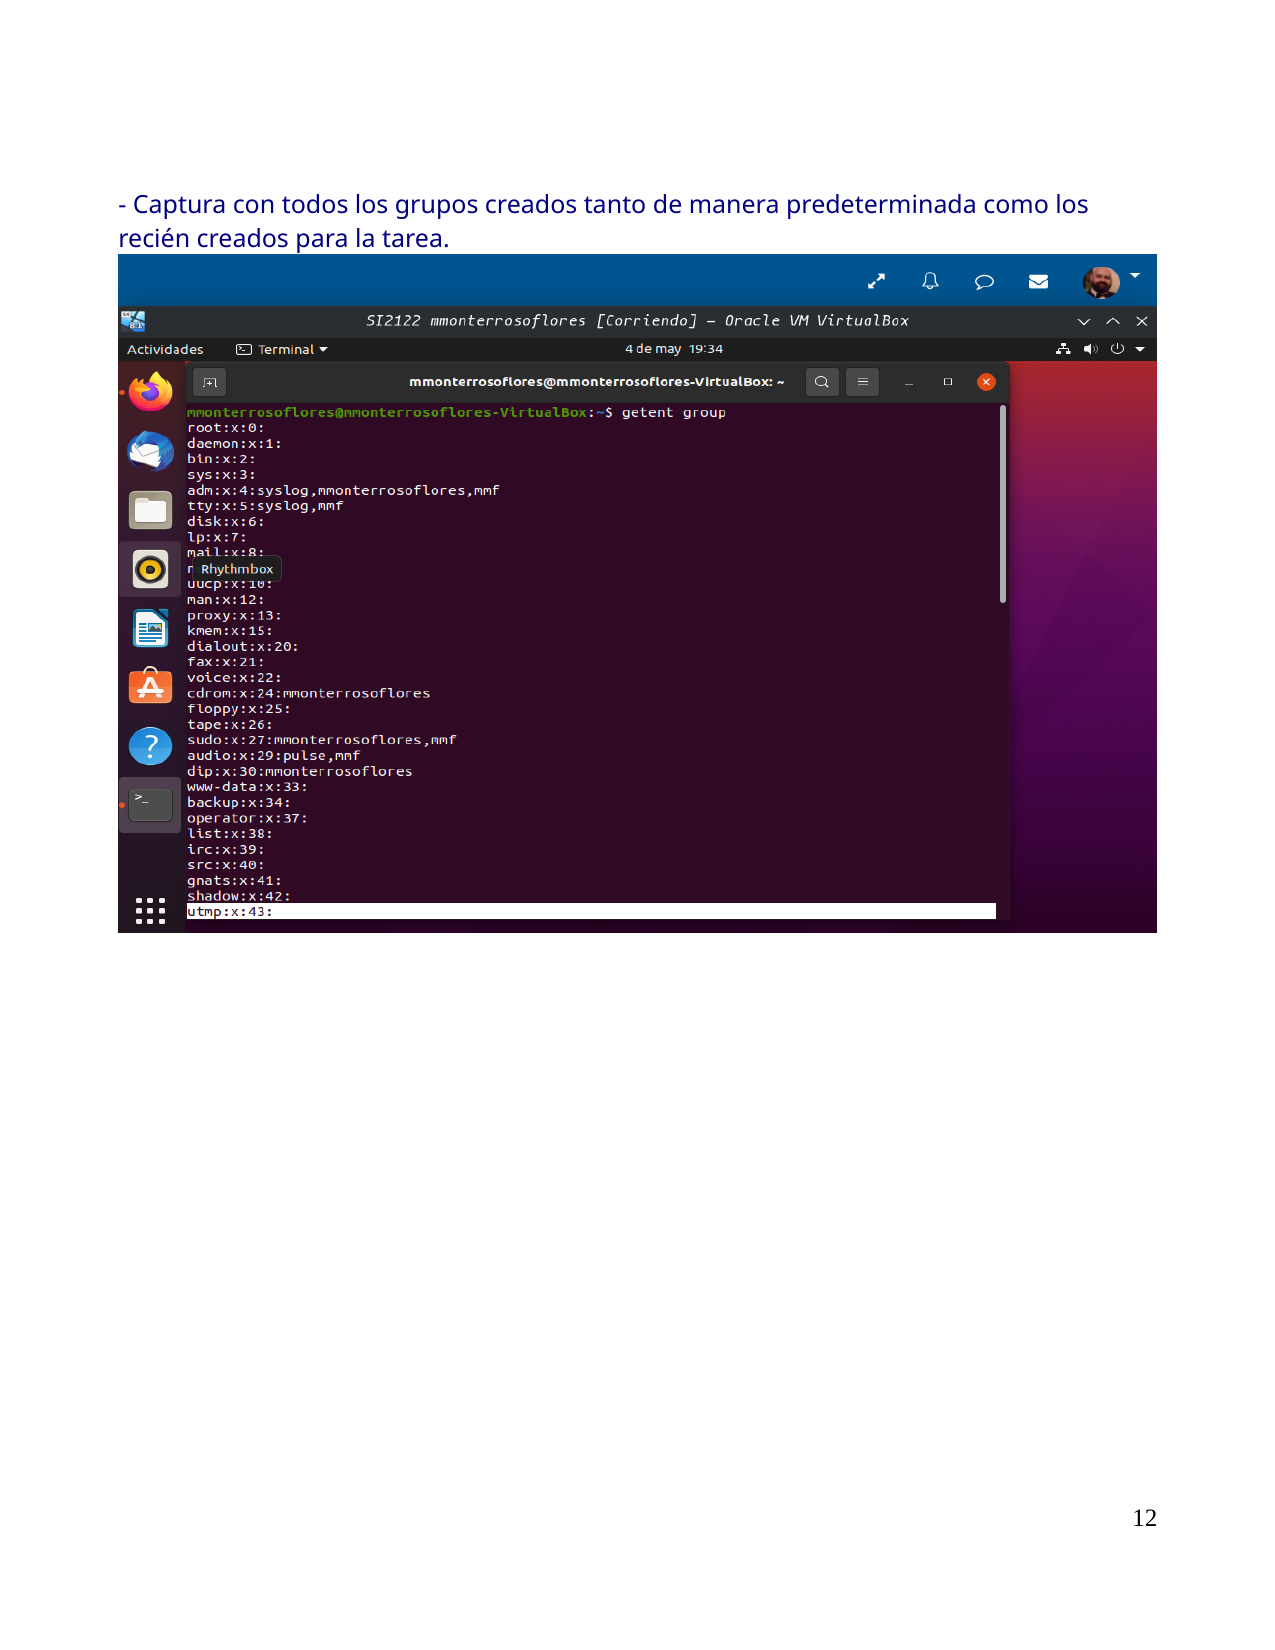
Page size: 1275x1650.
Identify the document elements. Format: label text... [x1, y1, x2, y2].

text - Captura con todos los grupos creados tanto de manera predeterminada como los recién creados para la tarea. [118, 186, 1157, 254]
picture [118, 254, 1157, 933]
table_header [118, 933, 1157, 967]
